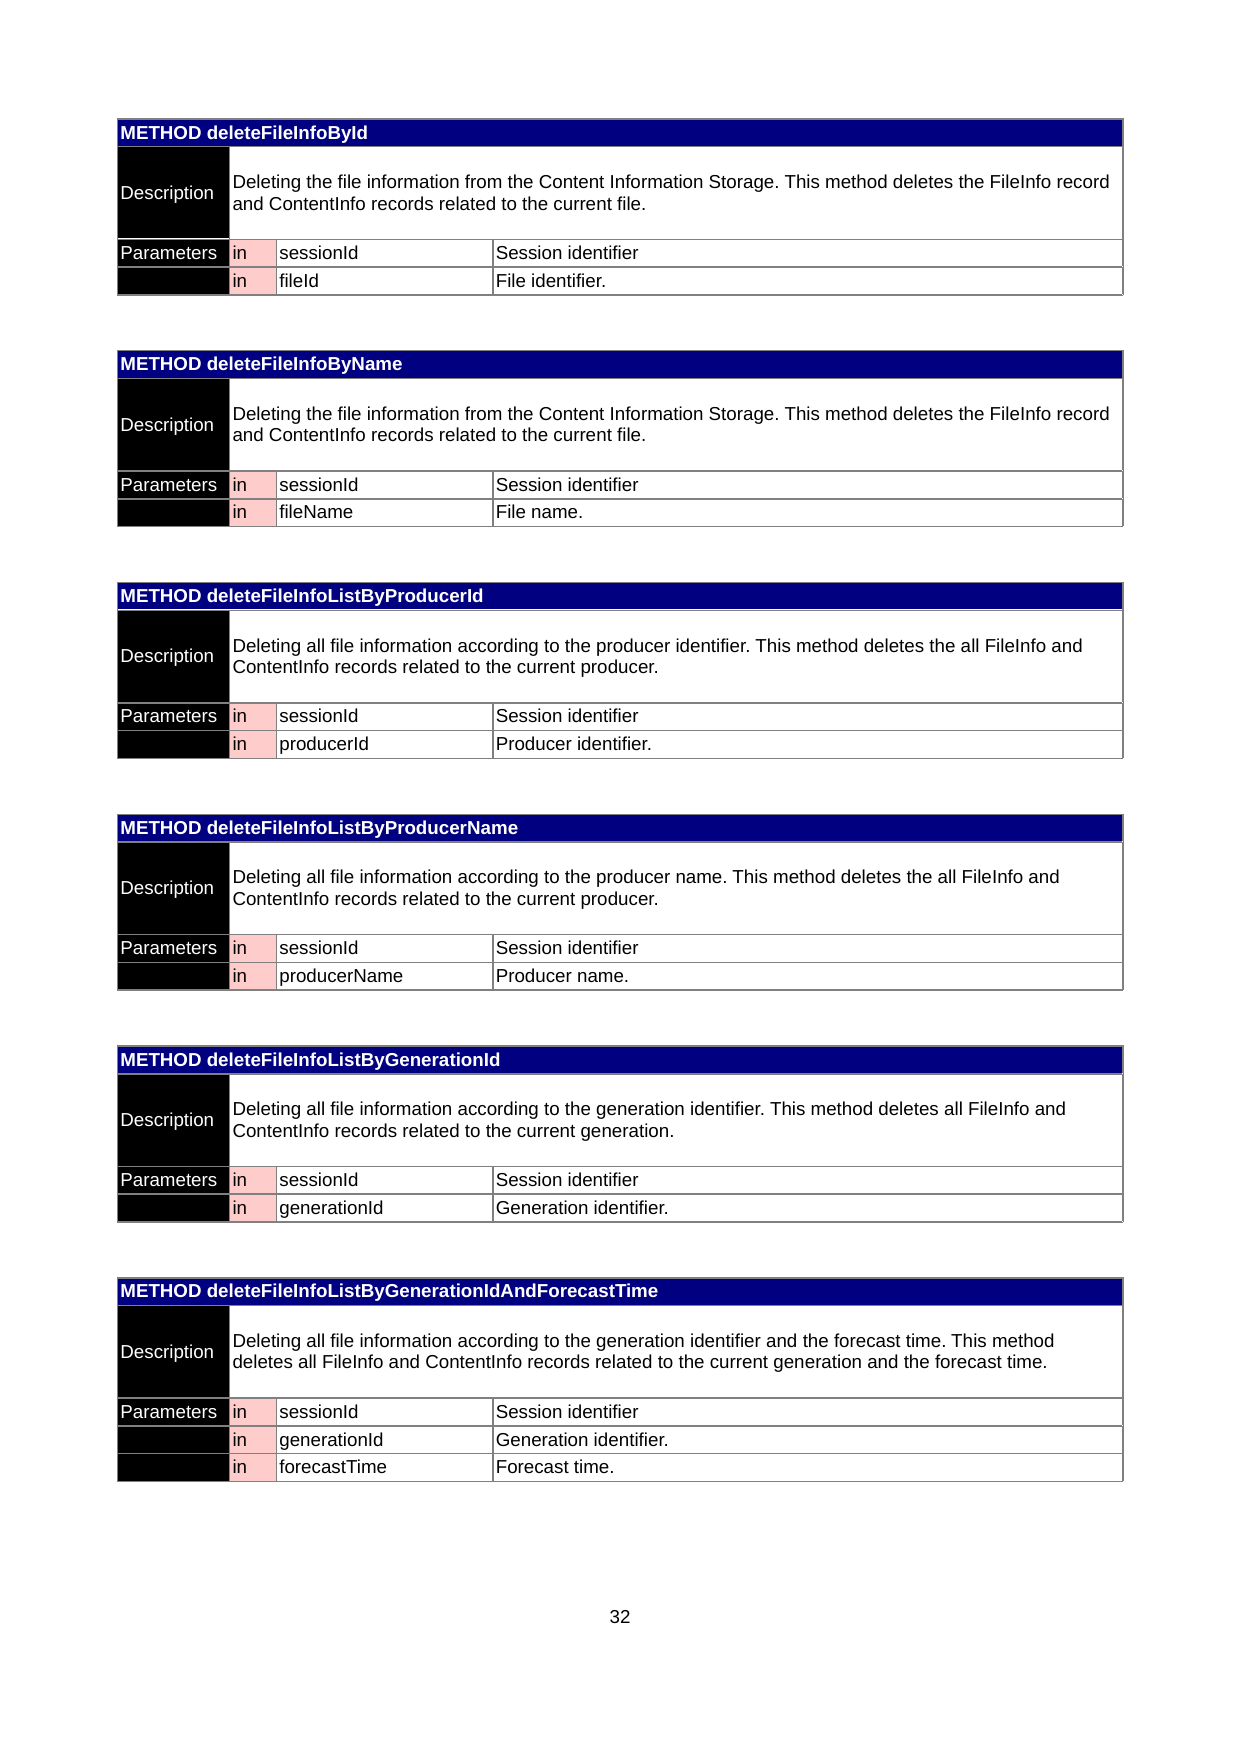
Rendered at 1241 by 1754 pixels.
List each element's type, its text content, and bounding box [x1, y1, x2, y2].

table_cell Forecast time. [494, 1454, 1122, 1481]
table_cell sessionId [277, 240, 492, 266]
table_cell Producer name. [494, 963, 1122, 989]
table_header METHOD deleteFileInfoListByProducerId [118, 583, 1122, 609]
table_cell Parameters [118, 472, 229, 498]
table_cell sessionId [277, 1399, 492, 1425]
table_cell Description [118, 843, 229, 934]
table_cell Deleting all file information according to the producer name. This method deletes the all FileInfo and ContentInfo records related to the current producer. [230, 843, 1122, 934]
table_cell sessionId [277, 704, 492, 730]
table_cell in [230, 268, 276, 294]
table_header METHOD deleteFileInfoByName [118, 351, 1122, 378]
table_cell in [230, 963, 276, 989]
table_cell Parameters [118, 935, 229, 962]
table_cell fileName [277, 500, 492, 526]
table_cell sessionId [277, 472, 492, 498]
table_cell in [230, 472, 276, 498]
table_cell Session identifier [494, 1167, 1122, 1193]
table_cell in [230, 1427, 276, 1453]
table_cell Deleting the file information from the Content Information Storage. This method deletes the FileInfo record and ContentInfo records related to the current file. [230, 147, 1122, 238]
table_cell in [230, 731, 276, 758]
table_cell Deleting all file information according to the producer identifier. This method deletes the all FileInfo and ContentInfo records related to the current producer. [230, 611, 1122, 702]
table_cell producerId [277, 731, 492, 758]
table_cell Parameters [118, 1167, 229, 1193]
table_cell generationId [277, 1195, 492, 1221]
table_cell Generation identifier. [494, 1195, 1122, 1221]
table_cell Description [118, 1075, 229, 1166]
table_cell in [230, 1195, 276, 1221]
table_cell forecastTime [277, 1454, 492, 1481]
table_cell Deleting all file information according to the generation identifier and the forecast time. This method deletes all FileInfo and ContentInfo records related to the current generation and the forecast time. [230, 1306, 1122, 1397]
table_cell Parameters [118, 704, 229, 730]
table_header METHOD deleteFileInfoListByGenerationIdAndForecastTime [118, 1279, 1122, 1305]
table_cell Description [118, 1306, 229, 1397]
table_cell Generation identifier. [494, 1427, 1122, 1453]
table_header METHOD deleteFileInfoById [118, 120, 1122, 146]
table_cell Parameters [118, 1399, 229, 1425]
table_cell Deleting all file information according to the generation identifier. This method deletes all FileInfo and ContentInfo records related to the current generation. [230, 1075, 1122, 1166]
table_cell Description [118, 379, 229, 470]
table_cell [118, 963, 229, 989]
table_cell Session identifier [494, 1399, 1122, 1425]
table_cell [118, 268, 229, 294]
table_cell in [230, 1399, 276, 1425]
table_cell in [230, 704, 276, 730]
table_cell [118, 500, 229, 526]
table_cell Session identifier [494, 472, 1122, 498]
table_cell Producer identifier. [494, 731, 1122, 758]
table_cell [118, 731, 229, 758]
table_cell Deleting the file information from the Content Information Storage. This method deletes the FileInfo record and ContentInfo records related to the current file. [230, 379, 1122, 470]
table_cell in [230, 935, 276, 962]
table_cell [118, 1454, 229, 1481]
table_cell in [230, 1454, 276, 1481]
table_cell File identifier. [494, 268, 1122, 294]
table_header METHOD deleteFileInfoListByGenerationId [118, 1047, 1122, 1073]
table_cell Session identifier [494, 935, 1122, 962]
table_cell Description [118, 147, 229, 238]
table_header METHOD deleteFileInfoListByProducerName [118, 815, 1122, 841]
table_cell Session identifier [494, 704, 1122, 730]
table_cell Parameters [118, 240, 229, 266]
table_cell [118, 1195, 229, 1221]
table_cell in [230, 1167, 276, 1193]
table_cell fileId [277, 268, 492, 294]
table_cell sessionId [277, 1167, 492, 1193]
table_cell producerName [277, 963, 492, 989]
table_cell in [230, 500, 276, 526]
table_cell generationId [277, 1427, 492, 1453]
table_cell Session identifier [494, 240, 1122, 266]
table_cell Description [118, 611, 229, 702]
table_cell in [230, 240, 276, 266]
table_cell sessionId [277, 935, 492, 962]
table_cell File name. [494, 500, 1122, 526]
table_cell [118, 1427, 229, 1453]
